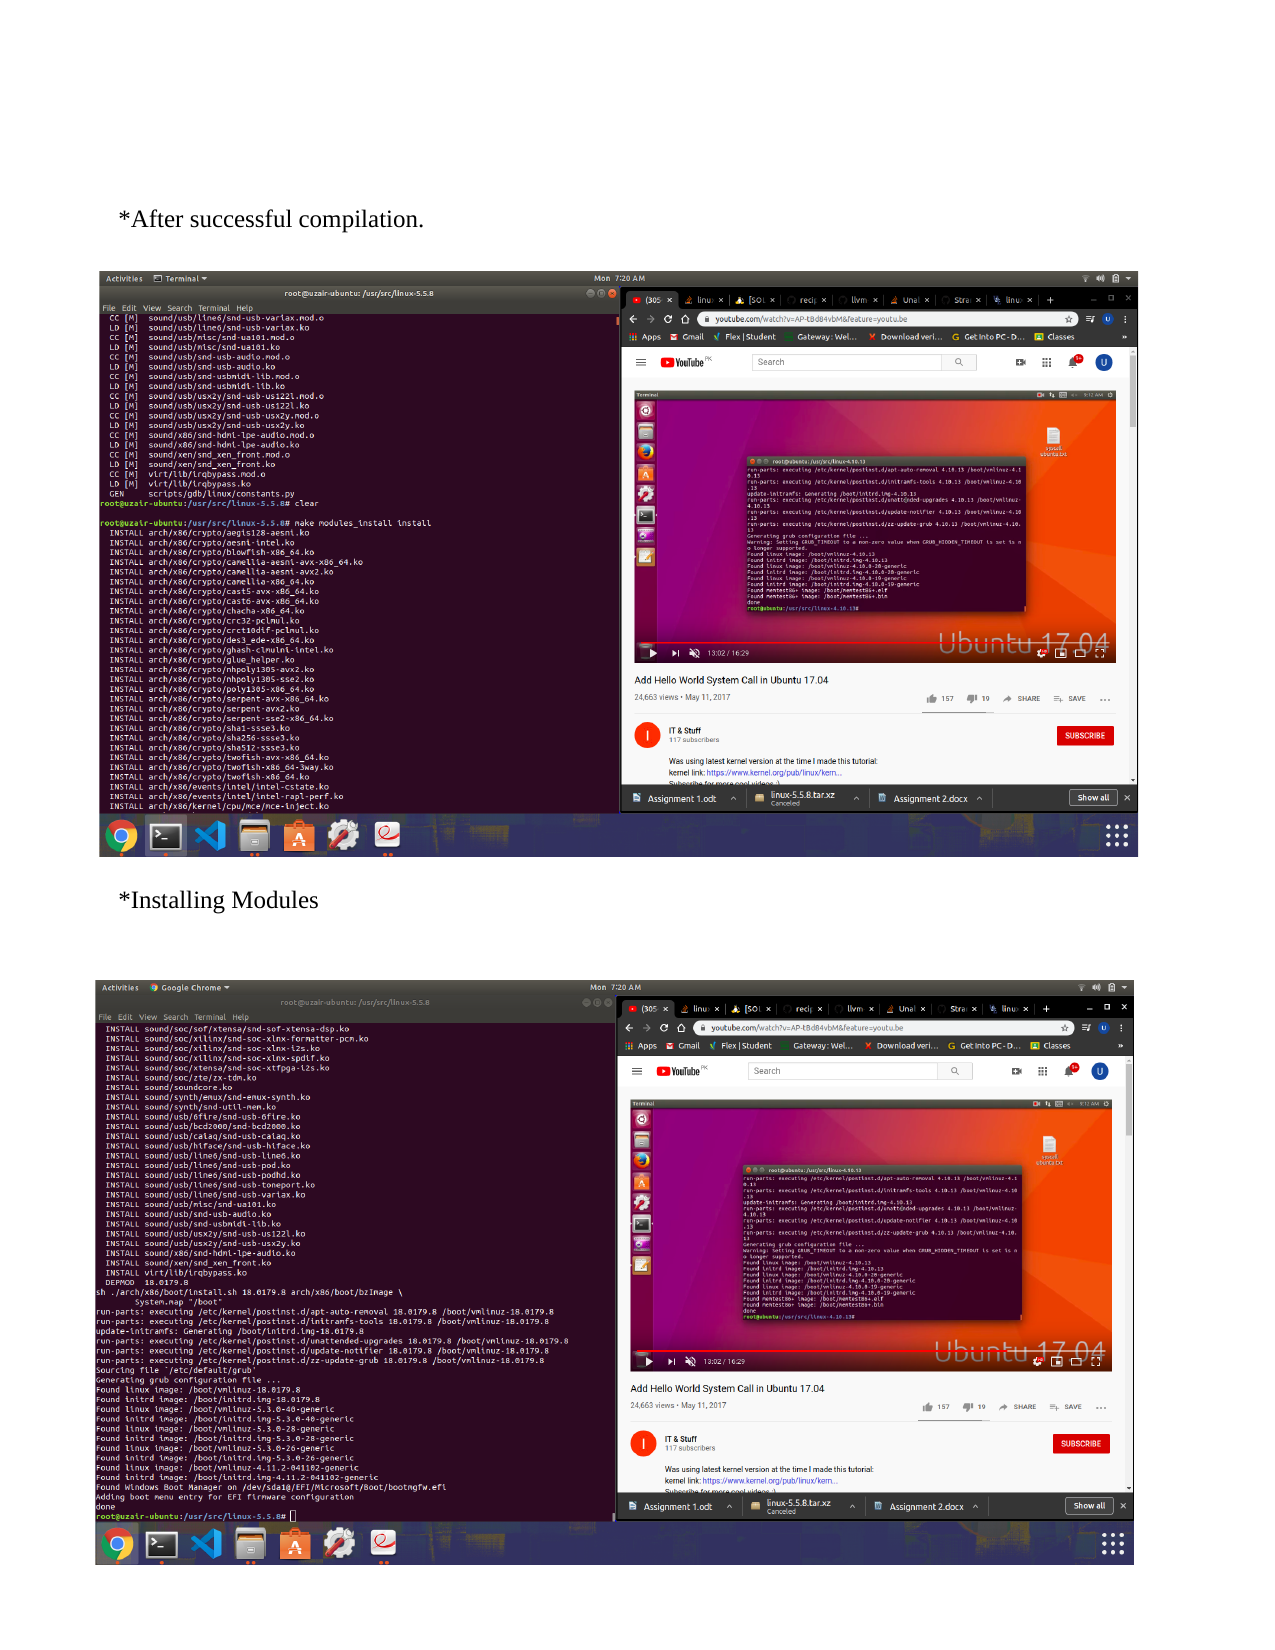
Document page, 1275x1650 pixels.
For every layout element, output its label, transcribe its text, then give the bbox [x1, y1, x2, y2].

text *After successful compilation. [118, 204, 1157, 233]
text *Installing Modules [118, 885, 1157, 914]
picture [99, 271, 1139, 857]
picture [95, 980, 1134, 1565]
